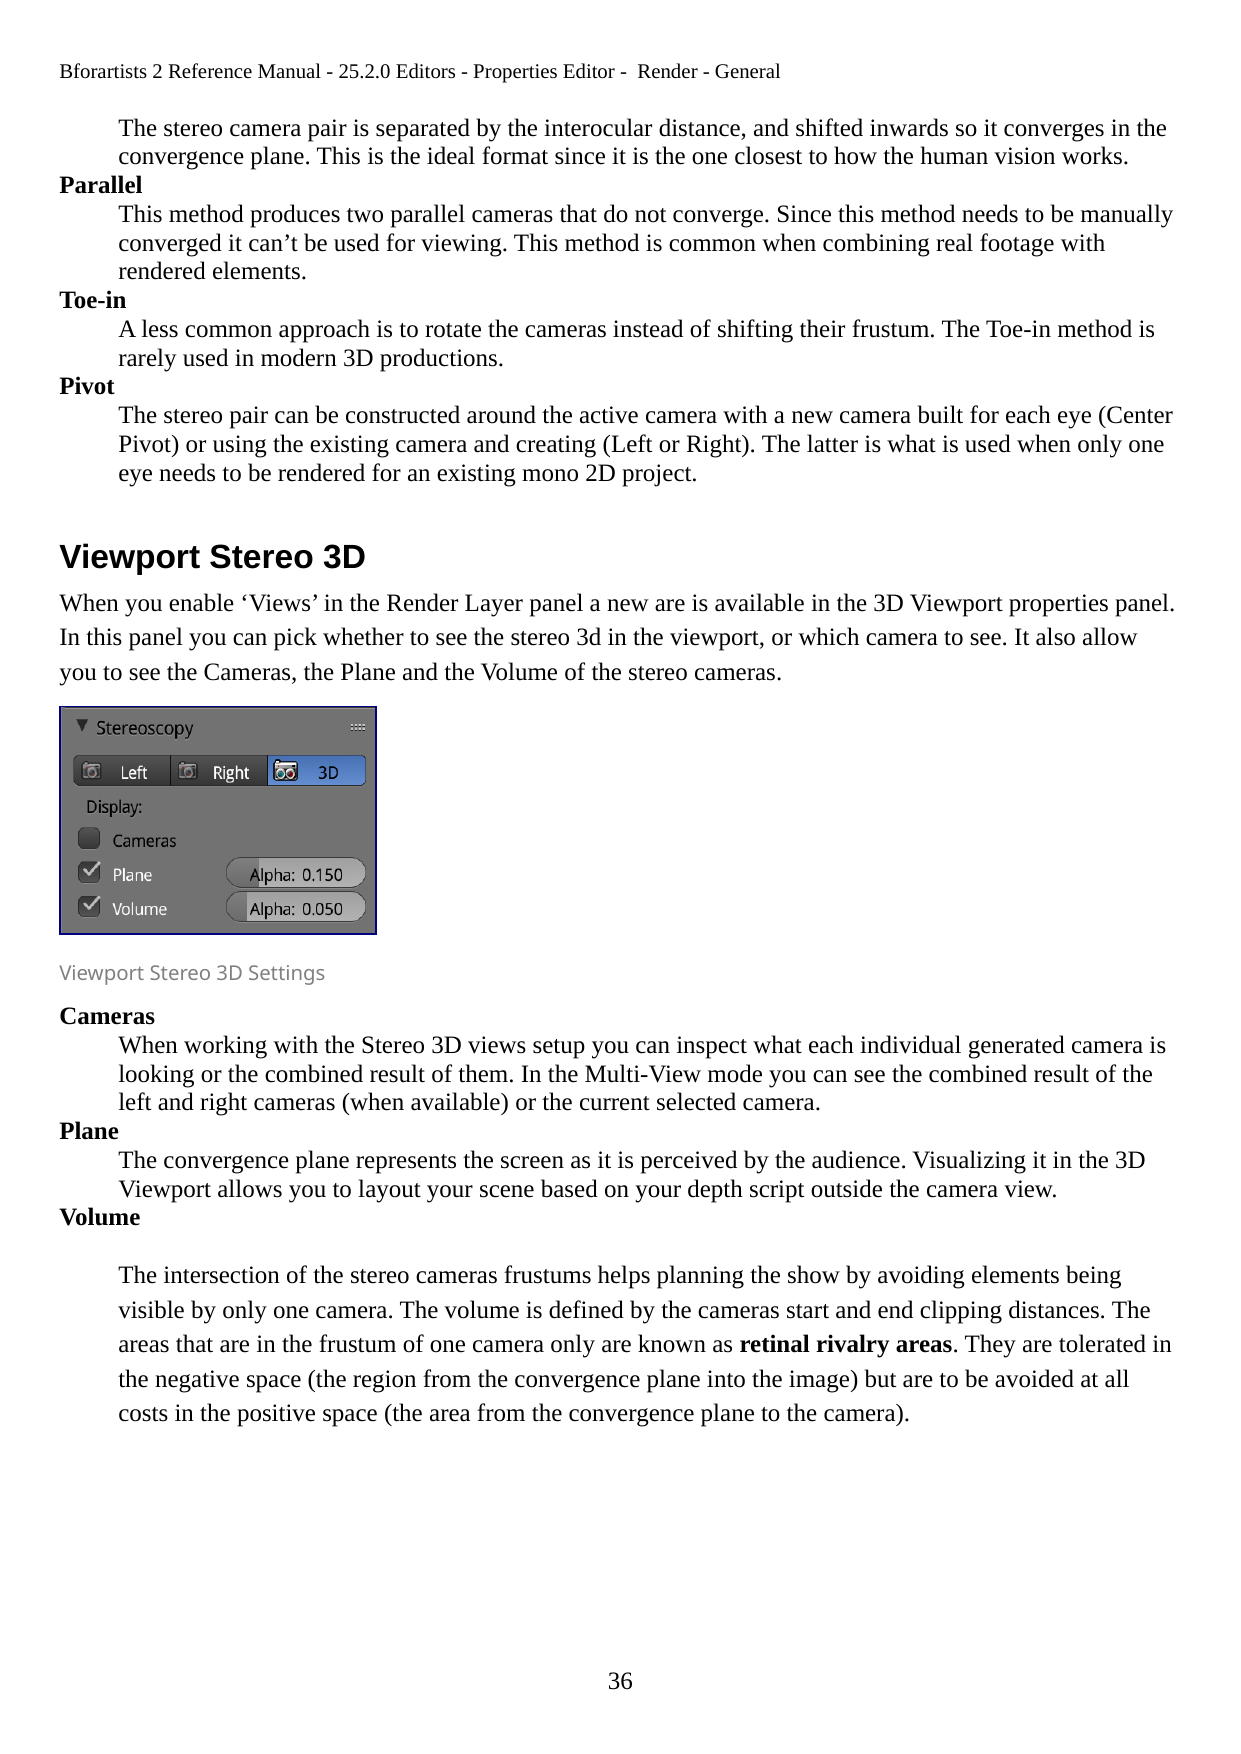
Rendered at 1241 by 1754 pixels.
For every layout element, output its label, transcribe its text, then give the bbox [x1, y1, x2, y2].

subtitle Toe-in [59, 285, 1181, 314]
list The stereo pair can be constructed around the active camera with a new camera built for each eye (Center Pivot) or using the existing camera and creating (Left or Right). The latter is what is used when only one eye needs to be rendered for an existing mono 2D project. [118, 400, 1181, 486]
text The intersection of the stereo cameras frustums helps planning the show by avoiding elements being visible by only one camera. The volume is defined by the cameras start and end clipping distances. The areas that are in the frustum of one camera only are known as retinal rivalry areas. They are tolerated in the negative space (the region from the convergence plane into the image) but are to be avoided at all costs in the positive space (the area from the convergence plane to the camera). [118, 1261, 1181, 1427]
picture [61, 707, 375, 933]
subtitle Cameras [59, 1001, 1181, 1030]
subtitle Parallel [59, 170, 1181, 199]
list The convergence plane represents the screen as it is perceived by the audience. Visualizing it in the 3D Viewport allows you to layout your scene based on your depth script outside the camera view. [118, 1145, 1181, 1202]
subtitle Pivot [59, 371, 1181, 400]
subtitle Plane [59, 1116, 1181, 1145]
list A less common approach is to rotate the cameras instead of shifting their frustum. The Toe-in method is rarely used in modern 3D productions. [118, 314, 1181, 371]
list When working with the Stereo 3D views setup you can inspect what each individual generated camera is looking or the combined result of them. In the Multi-View mode you can see the combined result of the left and right cameras (when available) or the current selected camera. [118, 1030, 1181, 1116]
subtitle Viewport Stereo 3D [59, 537, 1181, 575]
text Viewport Stereo 3D Settings [59, 955, 1181, 987]
list This method produces two parallel cameras that do not converge. Since this method needs to be manually converged it can’t be used for viewing. This method is common when combining real footage with rendered elements. [118, 199, 1181, 285]
text When you enable ‘Views’ in the Render Layer panel a new are is available in the 3D Viewport properties panel. In this panel you can pick whether to see the stereo 3d in the viewport, or which camera to see. It also allow you to see the Cameras, the Plane and the Volume of the stereo cameras. [59, 588, 1181, 686]
list The stereo camera pair is separated by the interocular distance, and shifted inwards so it converges in the convergence plane. This is the ideal format since it is the one closest to how the human vision works. [118, 113, 1181, 170]
subtitle Volume [59, 1202, 1181, 1231]
